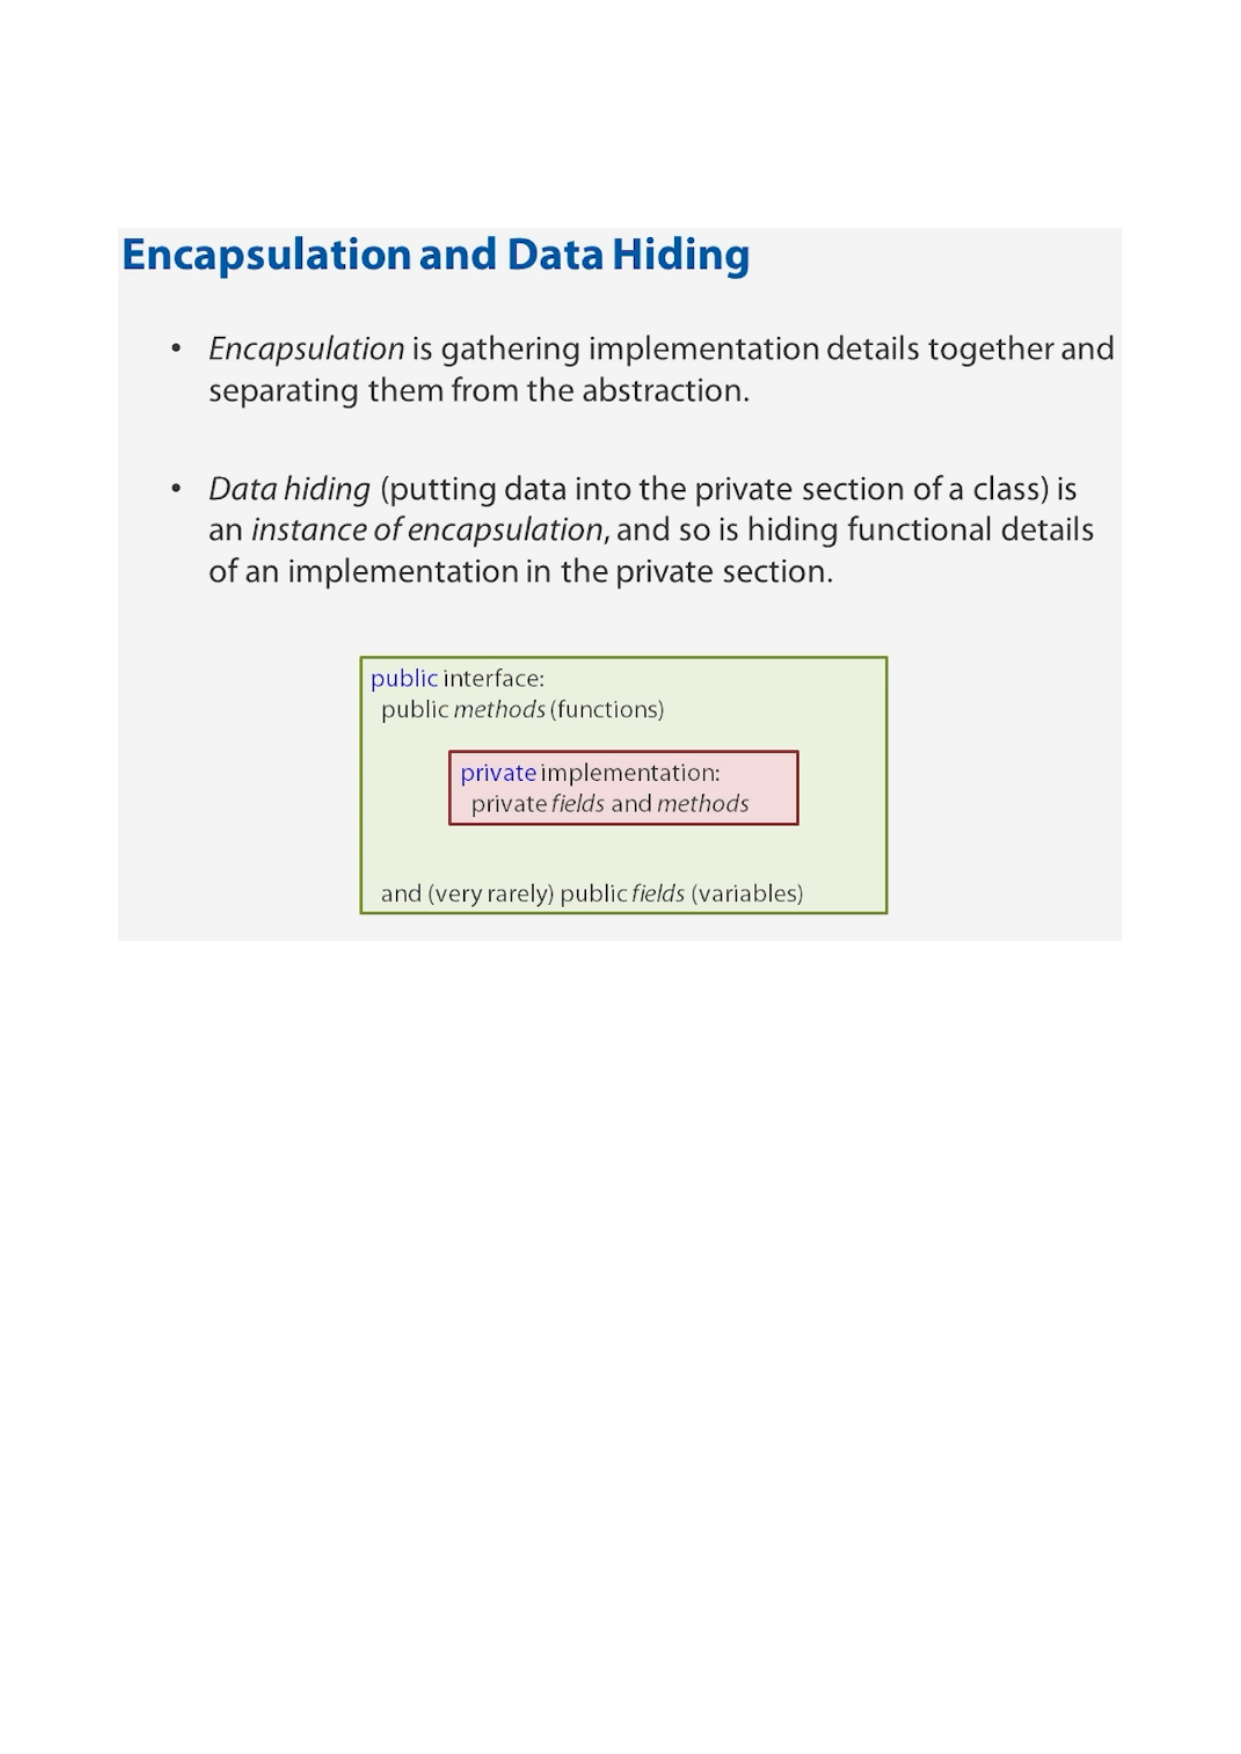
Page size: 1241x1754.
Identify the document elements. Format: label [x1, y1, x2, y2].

picture [118, 228, 1123, 941]
